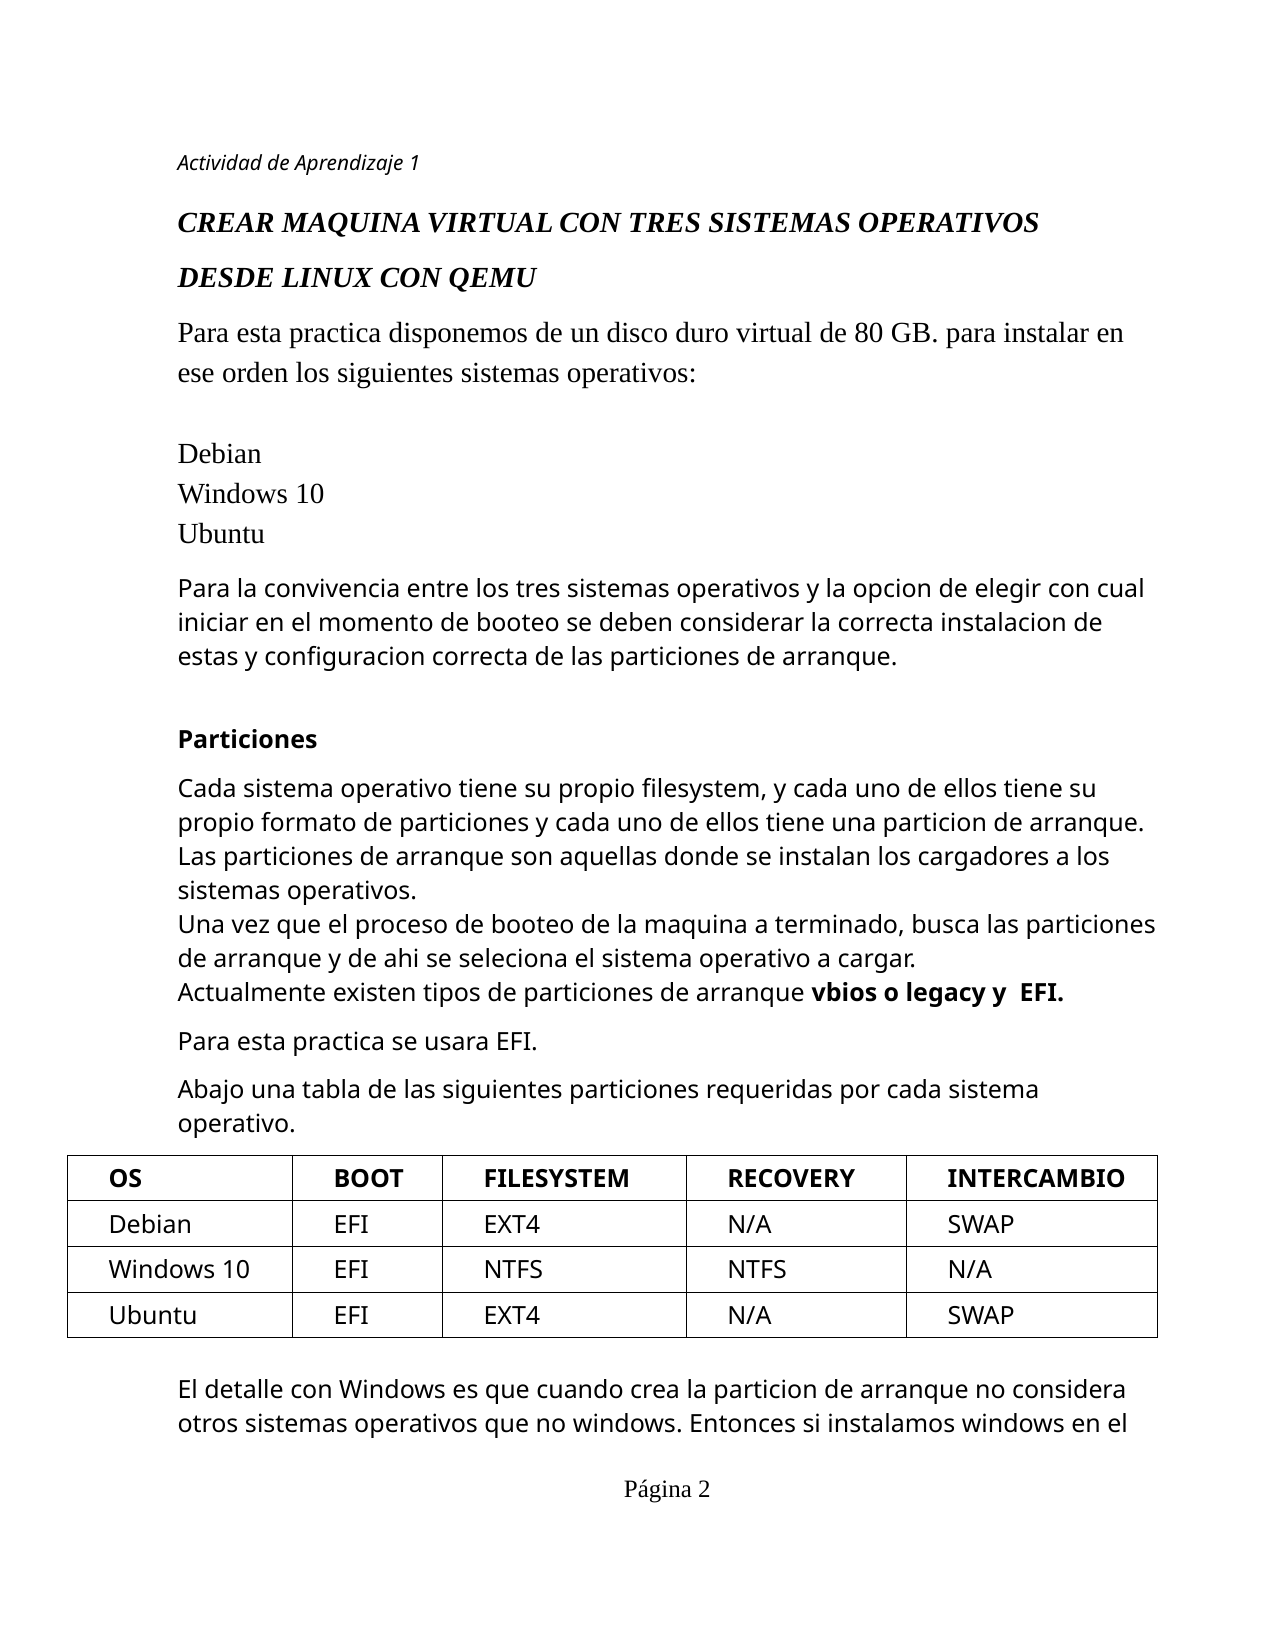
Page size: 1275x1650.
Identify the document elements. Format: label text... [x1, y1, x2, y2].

table_cell Windows 10 [68, 1247, 292, 1292]
text CREAR MAQUINA VIRTUAL CON TRES SISTEMAS OPERATIVOS [177, 206, 1157, 239]
table_header OS [68, 1156, 292, 1200]
table_cell N/A [687, 1201, 906, 1246]
table_cell EFI [293, 1293, 442, 1337]
table_cell EXT4 [443, 1293, 686, 1337]
table_cell EXT4 [443, 1201, 686, 1246]
table_cell Ubuntu [68, 1293, 292, 1337]
table_header INTERCAMBIO [907, 1156, 1157, 1200]
table_cell SWAP [907, 1201, 1157, 1246]
text Cada sistema operativo tiene su propio filesystem, y cada uno de ellos tiene su propio formato de particiones y cada uno de ellos tiene una particion de arranque. Las particiones de arranque son aquellas donde se instalan los cargadores a los sistemas operativos. Una vez que el proceso de booteo de la maquina a terminado, busca las particiones de arranque y de ahi se seleciona el sistema operativo a cargar. Actualmente existen tipos de particiones de arranque vbios o legacy y EFI. [177, 770, 1157, 1009]
text Para la convivencia entre los tres sistemas operativos y la opcion de elegir con cual iniciar en el momento de booteo se deben considerar la correcta instalacion de estas y configuracion correcta de las particiones de arranque. [177, 571, 1157, 707]
text El detalle con Windows es que cuando crea la particion de arranque no considera otros sistemas operativos que no windows. Entonces si instalamos windows en el [177, 1338, 1157, 1439]
table_header BOOT [293, 1156, 442, 1200]
table_cell N/A [687, 1293, 906, 1337]
table_cell EFI [293, 1247, 442, 1292]
text Para esta practica disponemos de un disco duro virtual de 80 GB. para instalar en ese orden los siguientes sistemas operativos: Debian Windows 10 Ubuntu [177, 315, 1157, 550]
table_cell Debian [68, 1201, 292, 1246]
table_cell NTFS [443, 1247, 686, 1292]
table_cell EFI [293, 1201, 442, 1246]
table_header FILESYSTEM [443, 1156, 686, 1200]
table_header RECOVERY [687, 1156, 906, 1200]
table_cell N/A [907, 1247, 1157, 1292]
text Particiones [177, 722, 1157, 756]
text Para esta practica se usara EFI. [177, 1023, 1157, 1057]
table_cell SWAP [907, 1293, 1157, 1337]
text DESDE LINUX CON QEMU [177, 260, 1157, 294]
table_cell NTFS [687, 1247, 906, 1292]
text Abajo una tabla de las siguientes particiones requeridas por cada sistema operativo. [177, 1072, 1157, 1140]
